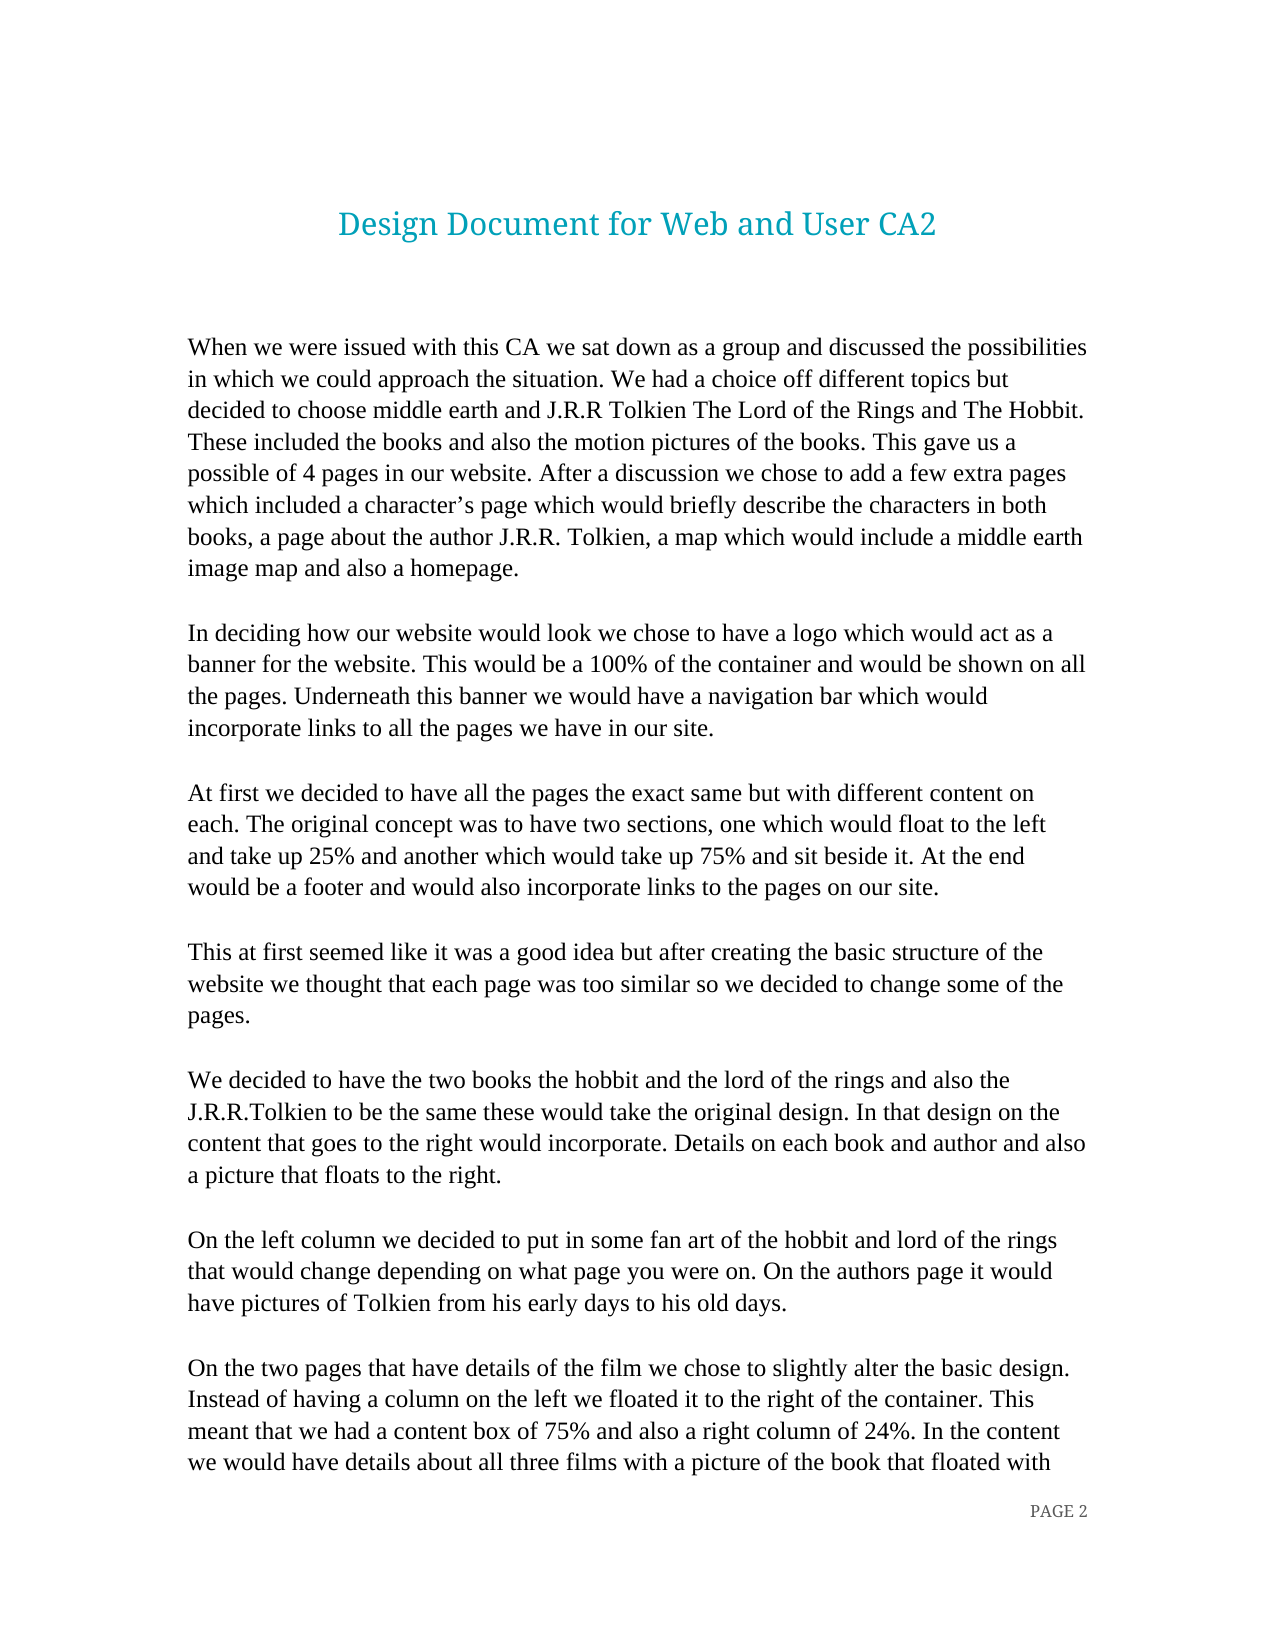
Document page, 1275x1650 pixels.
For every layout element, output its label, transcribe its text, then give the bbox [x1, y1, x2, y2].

text On the left column we decided to put in some fan art of the hobbit and lord of the rings that would change depending on what page you were on. On the authors page it would have pictures of Tolkien from his early days to his old days. [187, 1225, 1087, 1317]
subtitle Design Document for Web and User CA2 [187, 202, 1087, 245]
text When we were issued with this CA we sat down as a group and discussed the possibilities in which we could approach the situation. We had a choice off different topics but decided to choose middle earth and J.R.R Tolkien The Lord of the Rings and The Hobbit. These included the books and also the motion pictures of the books. This gave us a possible of 4 pages in our website. After a discussion we chose to add a few extra pages which included a character’s page which would briefly describe the characters in both books, a page about the author J.R.R. Tolkien, a map which would include a middle earth image map and also a homepage. [187, 332, 1087, 582]
text At first we decided to have all the pages the exact same but with different content on each. The original concept was to have two sections, one which would float to the left and take up 25% and another which would take up 75% and sit beside it. At the end would be a footer and would also incorporate links to the pages on our site. [187, 778, 1087, 901]
text This at first seemed like it was a good idea but after creating the basic structure of the website we thought that each page was too similar so we decided to change some of the pages. [187, 937, 1087, 1029]
text In deciding how our website would look we chose to have a logo which would act as a banner for the website. This would be a 100% of the container and would be shown on all the pages. Underneath this banner we would have a navigation bar which would incorporate links to all the pages we have in our site. [187, 618, 1087, 741]
text On the two pages that have details of the film we chose to slightly alter the basic design. Instead of having a column on the left we floated it to the right of the container. This meant that we had a content box of 75% and also a right column of 24%. In the content we would have details about all three films with a picture of the book that floated with [187, 1353, 1087, 1476]
text We decided to have the two books the hobbit and the lord of the rings and also the J.R.R.Tolkien to be the same these would take the original design. In that design on the content that goes to the right would incorporate. Details on each book and author and also a picture that floats to the right. [187, 1065, 1087, 1189]
